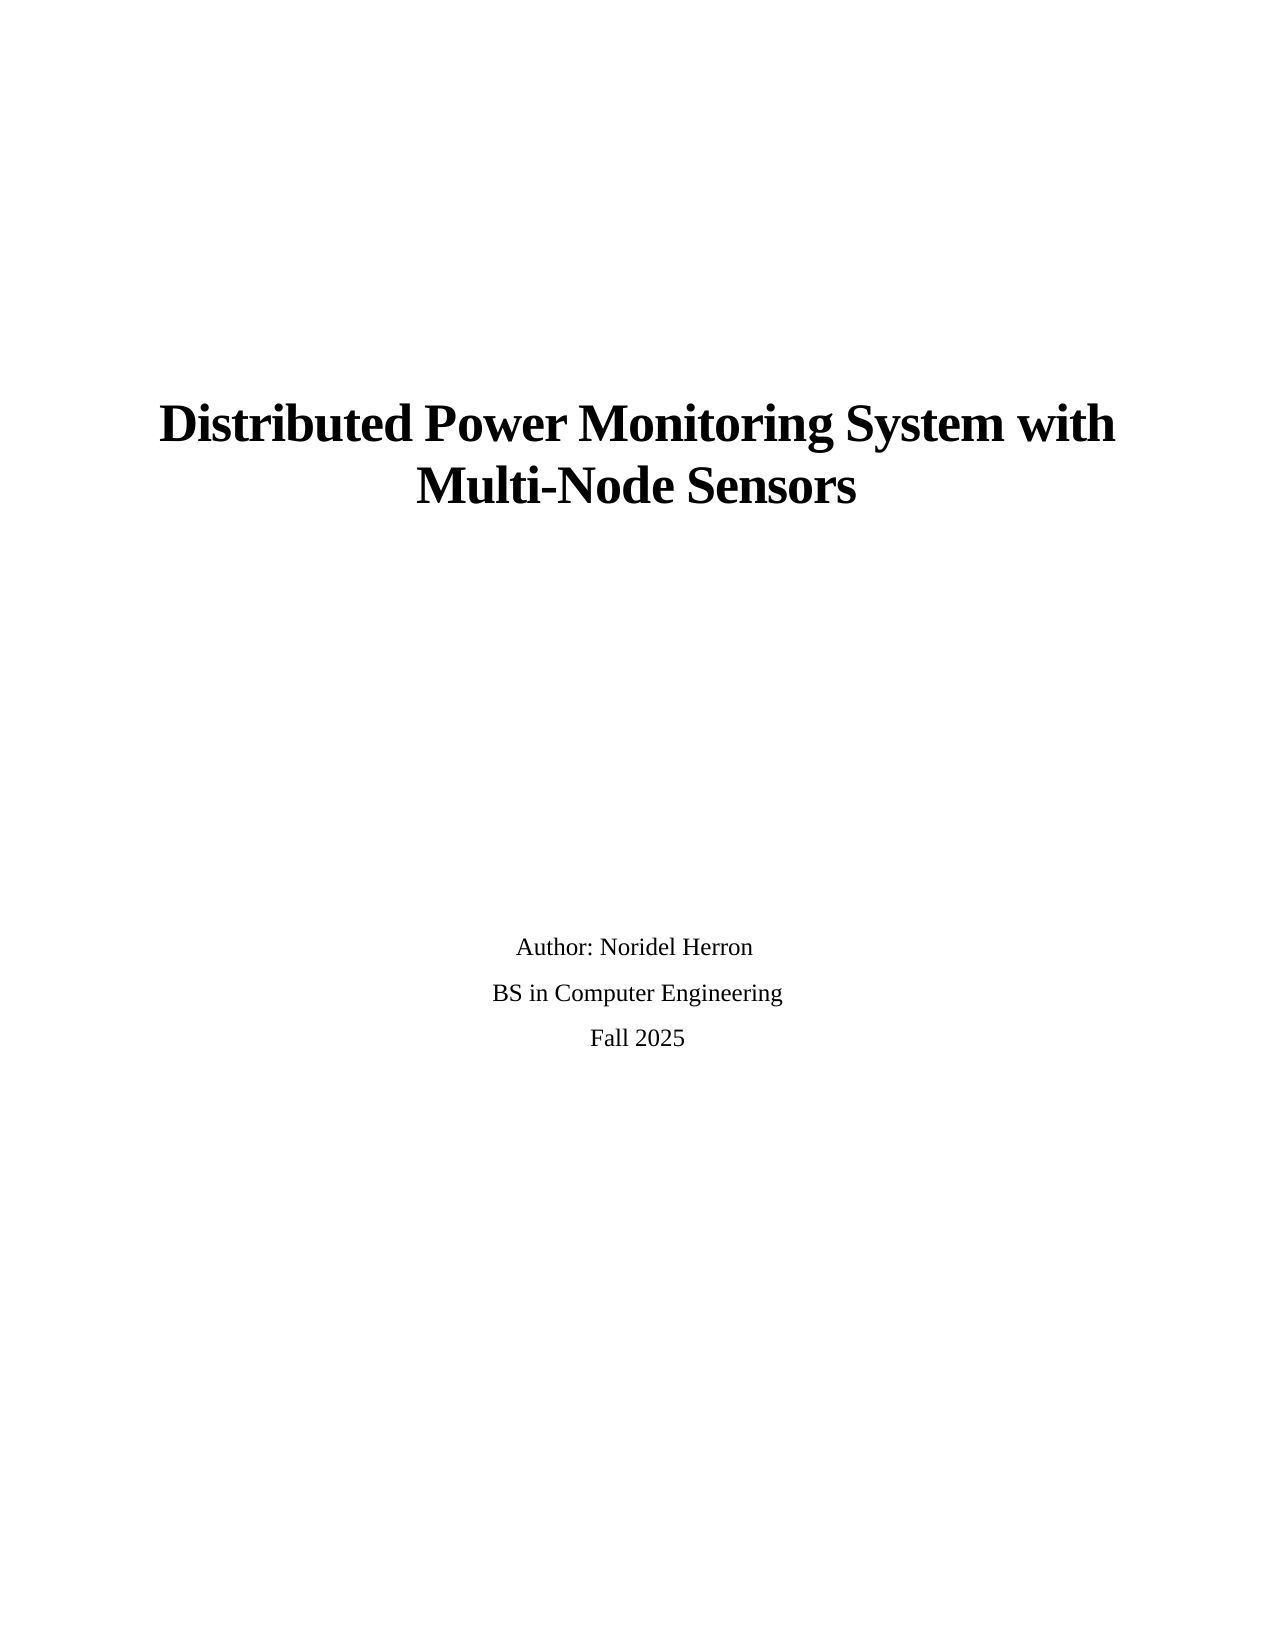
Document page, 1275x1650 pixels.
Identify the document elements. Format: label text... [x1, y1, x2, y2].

text BS in Computer Engineering [150, 978, 1125, 1007]
text Fall 2025 [150, 1023, 1125, 1052]
text Author: Noridel Herron [150, 932, 1125, 961]
title Distributed Power Monitoring System with Multi-Node Sensors [150, 391, 1125, 515]
